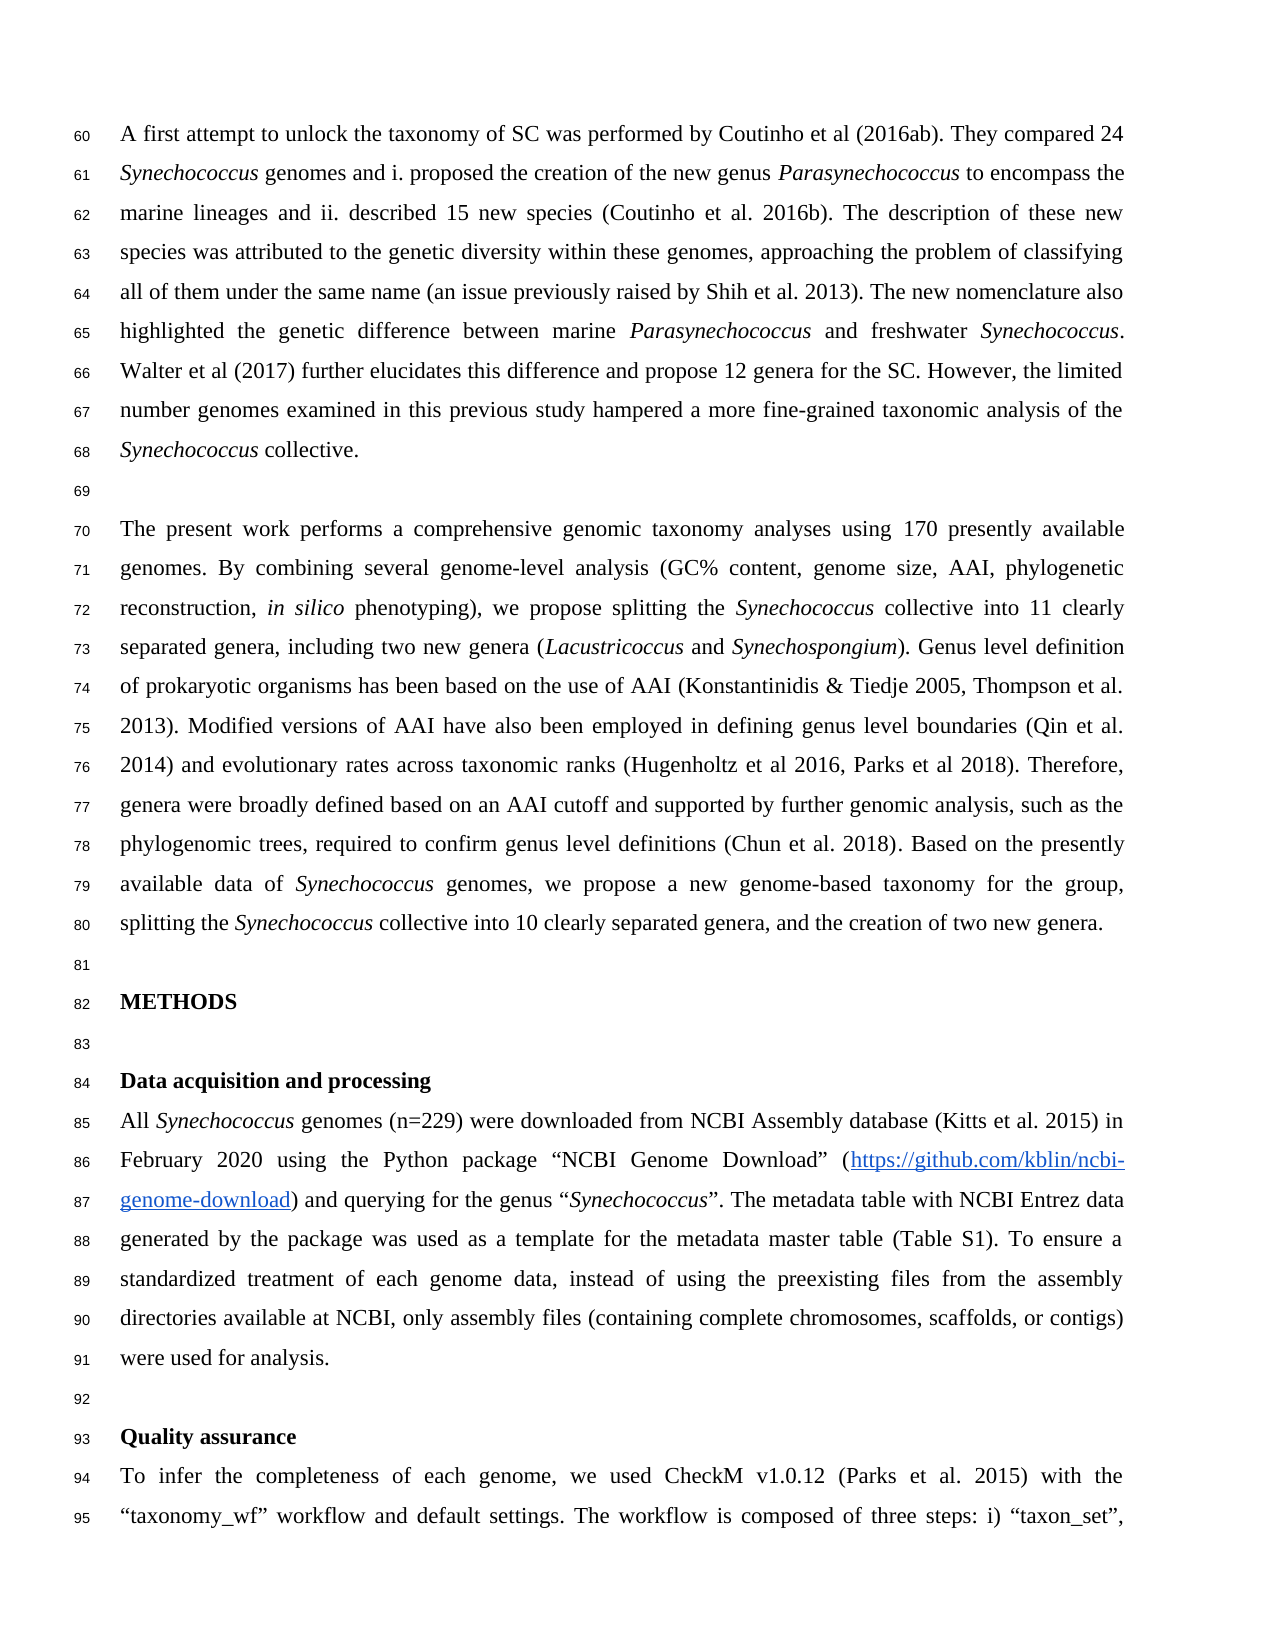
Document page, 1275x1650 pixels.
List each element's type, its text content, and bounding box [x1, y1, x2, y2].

text METHODS [120, 988, 1125, 1015]
text Data acquisition and processing [120, 1067, 1125, 1094]
text The present work performs a comprehensive genomic taxonomy analyses using 170 presently available genomes. By combining several genome-level analysis (GC% content, genome size, AAI, phylogenetic reconstruction, in silico phenotyping), we propose splitting the Synechococcus collective into 11 clearly separated genera, including two new genera (Lacustricoccus and Synechospongium). Genus level definition of prokaryotic organisms has been based on the use of AAI (Konstantinidis & Tiedje 2005, Thompson et al. 2013). Modified versions of AAI have also been employed in defining genus level boundaries (Qin et al. 2014) and evolutionary rates across taxonomic ranks (Hugenholtz et al 2016, Parks et al 2018). Therefore, genera were broadly defined based on an AAI cutoff and supported by further genomic analysis, such as the phylogenomic trees, required to confirm genus level definitions (Chun et al. 2018). Based on the presently available data of Synechococcus genomes, we propose a new genome-based taxonomy for the group, splitting the Synechococcus collective into 10 clearly separated genera, and the creation of two new genera. [120, 515, 1125, 936]
text All Synechococcus genomes (n=229) were downloaded from NCBI Assembly database (Kitts et al. 2015) in February 2020 using the Python package “NCBI Genome Download” (https://github.com/kblin/ncbi-genome-download) and querying for the genus “Synechococcus”. The metadata table with NCBI Entrez data generated by the package was used as a template for the metadata master table (Table S1). To ensure a standardized treatment of each genome data, instead of using the preexisting files from the assembly directories available at NCBI, only assembly files (containing complete chromosomes, scaffolds, or contigs) were used for analysis. [120, 1107, 1125, 1370]
text A first attempt to unlock the taxonomy of SC was performed by Coutinho et al (2016ab). They compared 24 Synechococcus genomes and i. proposed the creation of the new genus Parasynechococcus to encompass the marine lineages and ii. described 15 new species (Coutinho et al. 2016b). The description of these new species was attributed to the genetic diversity within these genomes, approaching the problem of classifying all of them under the same name (an issue previously raised by Shih et al. 2013). The new nomenclature also highlighted the genetic difference between marine Parasynechococcus and freshwater Synechococcus. Walter et al (2017) further elucidates this difference and propose 12 genera for the SC. However, the limited number genomes examined in this previous study hampered a more fine-grained taxonomic analysis of the Synechococcus collective. [120, 120, 1125, 462]
text Quality assurance [120, 1423, 1125, 1449]
text To infer the completeness of each genome, we used CheckM v1.0.12 (Parks et al. 2015) with the “taxonomy_wf” workflow and default settings. The workflow is composed of three steps: i) “taxon_set”, [120, 1462, 1125, 1528]
